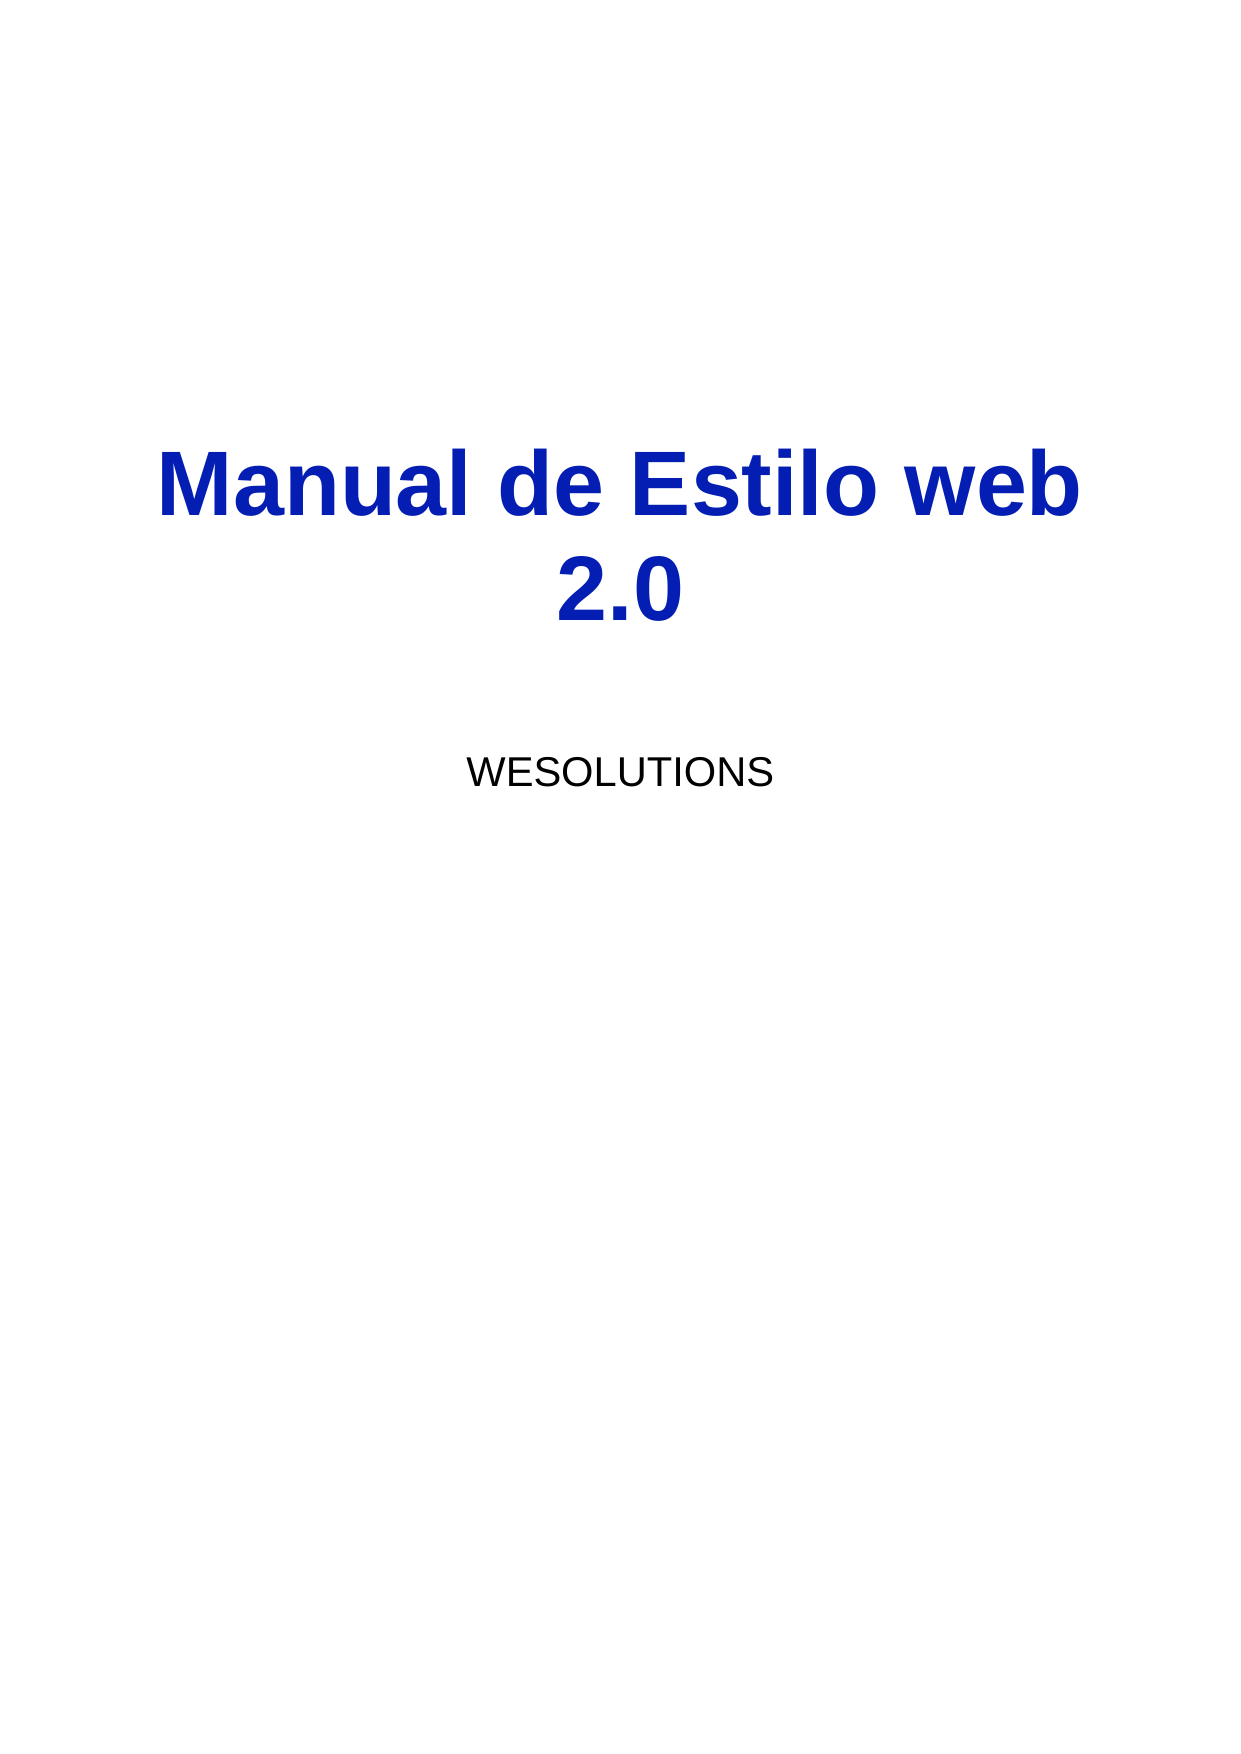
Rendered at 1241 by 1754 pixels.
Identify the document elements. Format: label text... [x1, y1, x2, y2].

text WESOLUTIONS [118, 747, 1122, 795]
title Manual de Estilo web 2.0 [118, 429, 1122, 640]
